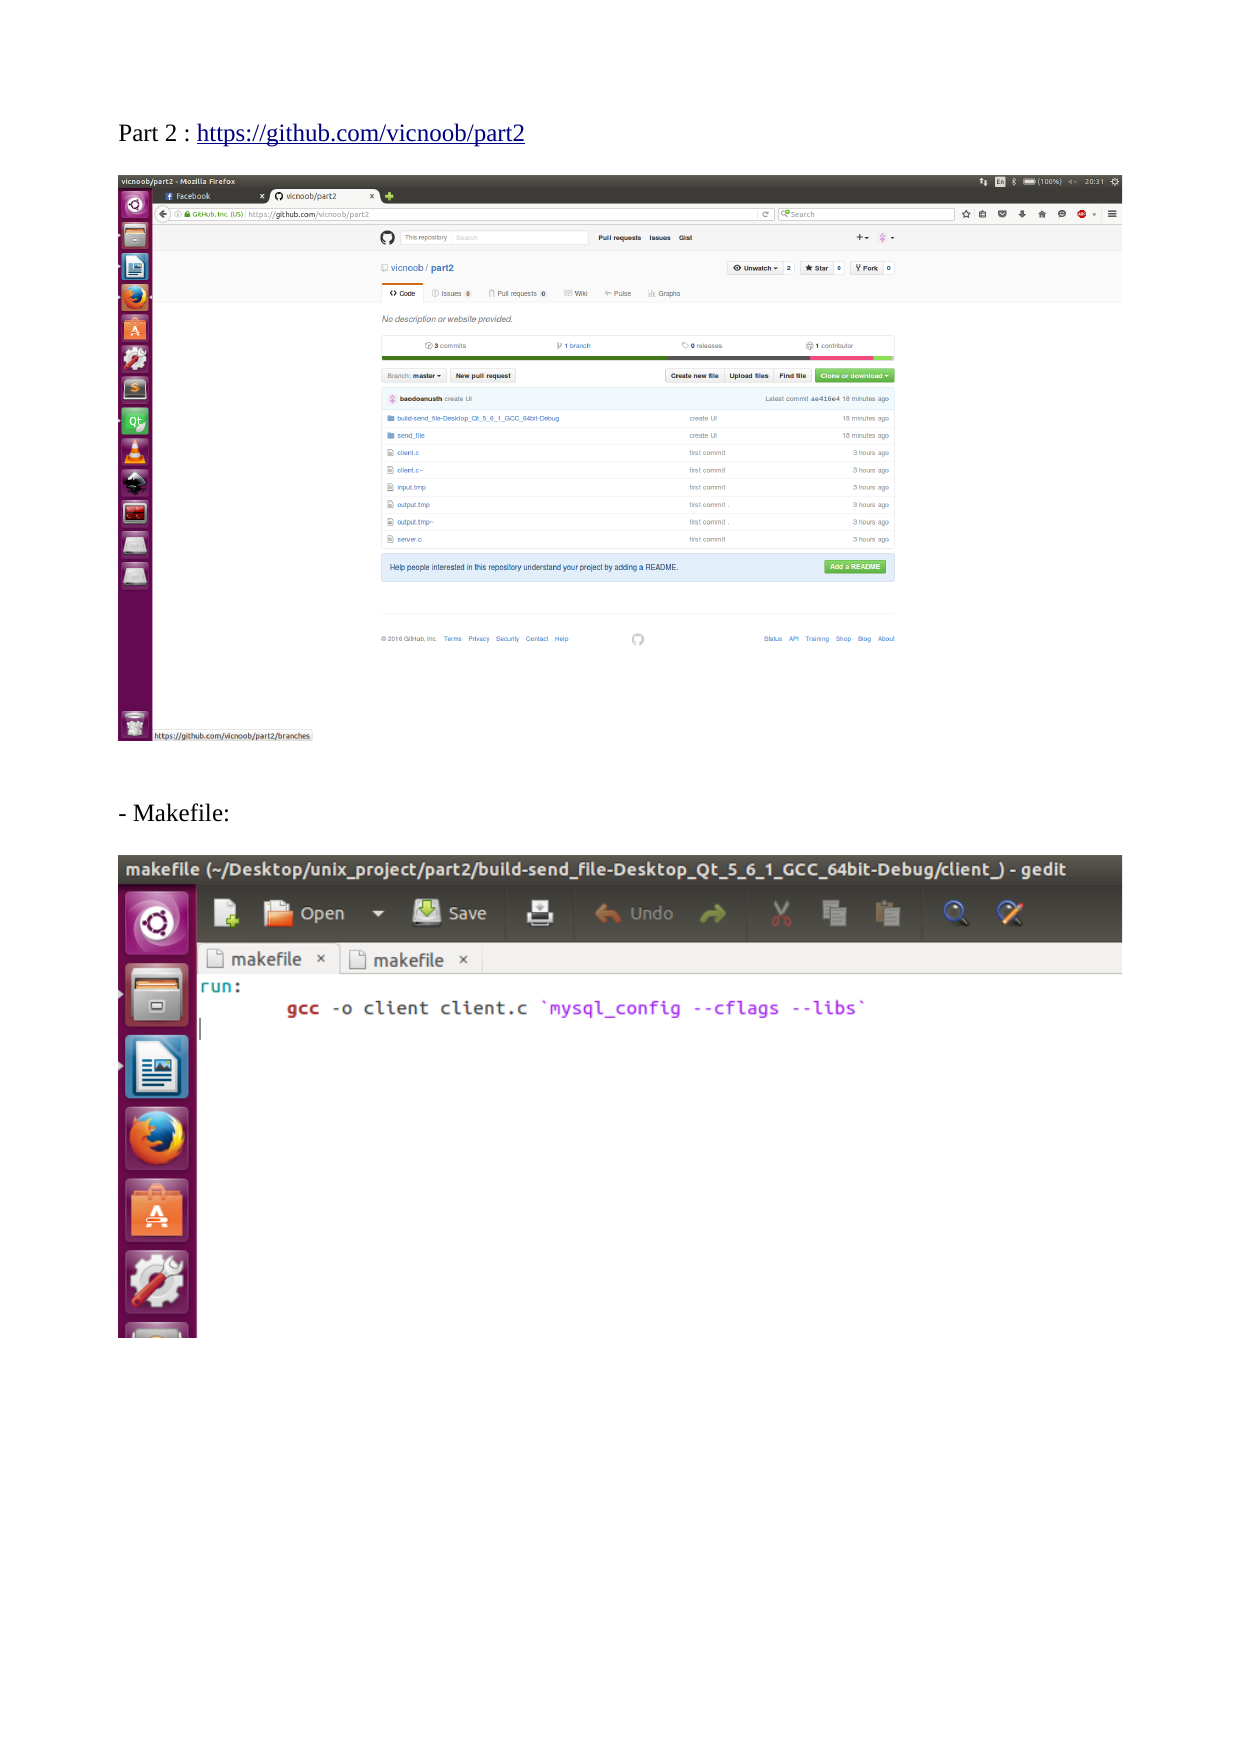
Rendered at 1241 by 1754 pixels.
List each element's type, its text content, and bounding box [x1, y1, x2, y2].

picture [118, 175, 1123, 741]
text Part 2 : https://github.com/vicnoob/part2 [118, 118, 1122, 147]
picture [118, 855, 1123, 1338]
text - Makefile: [118, 798, 1122, 827]
